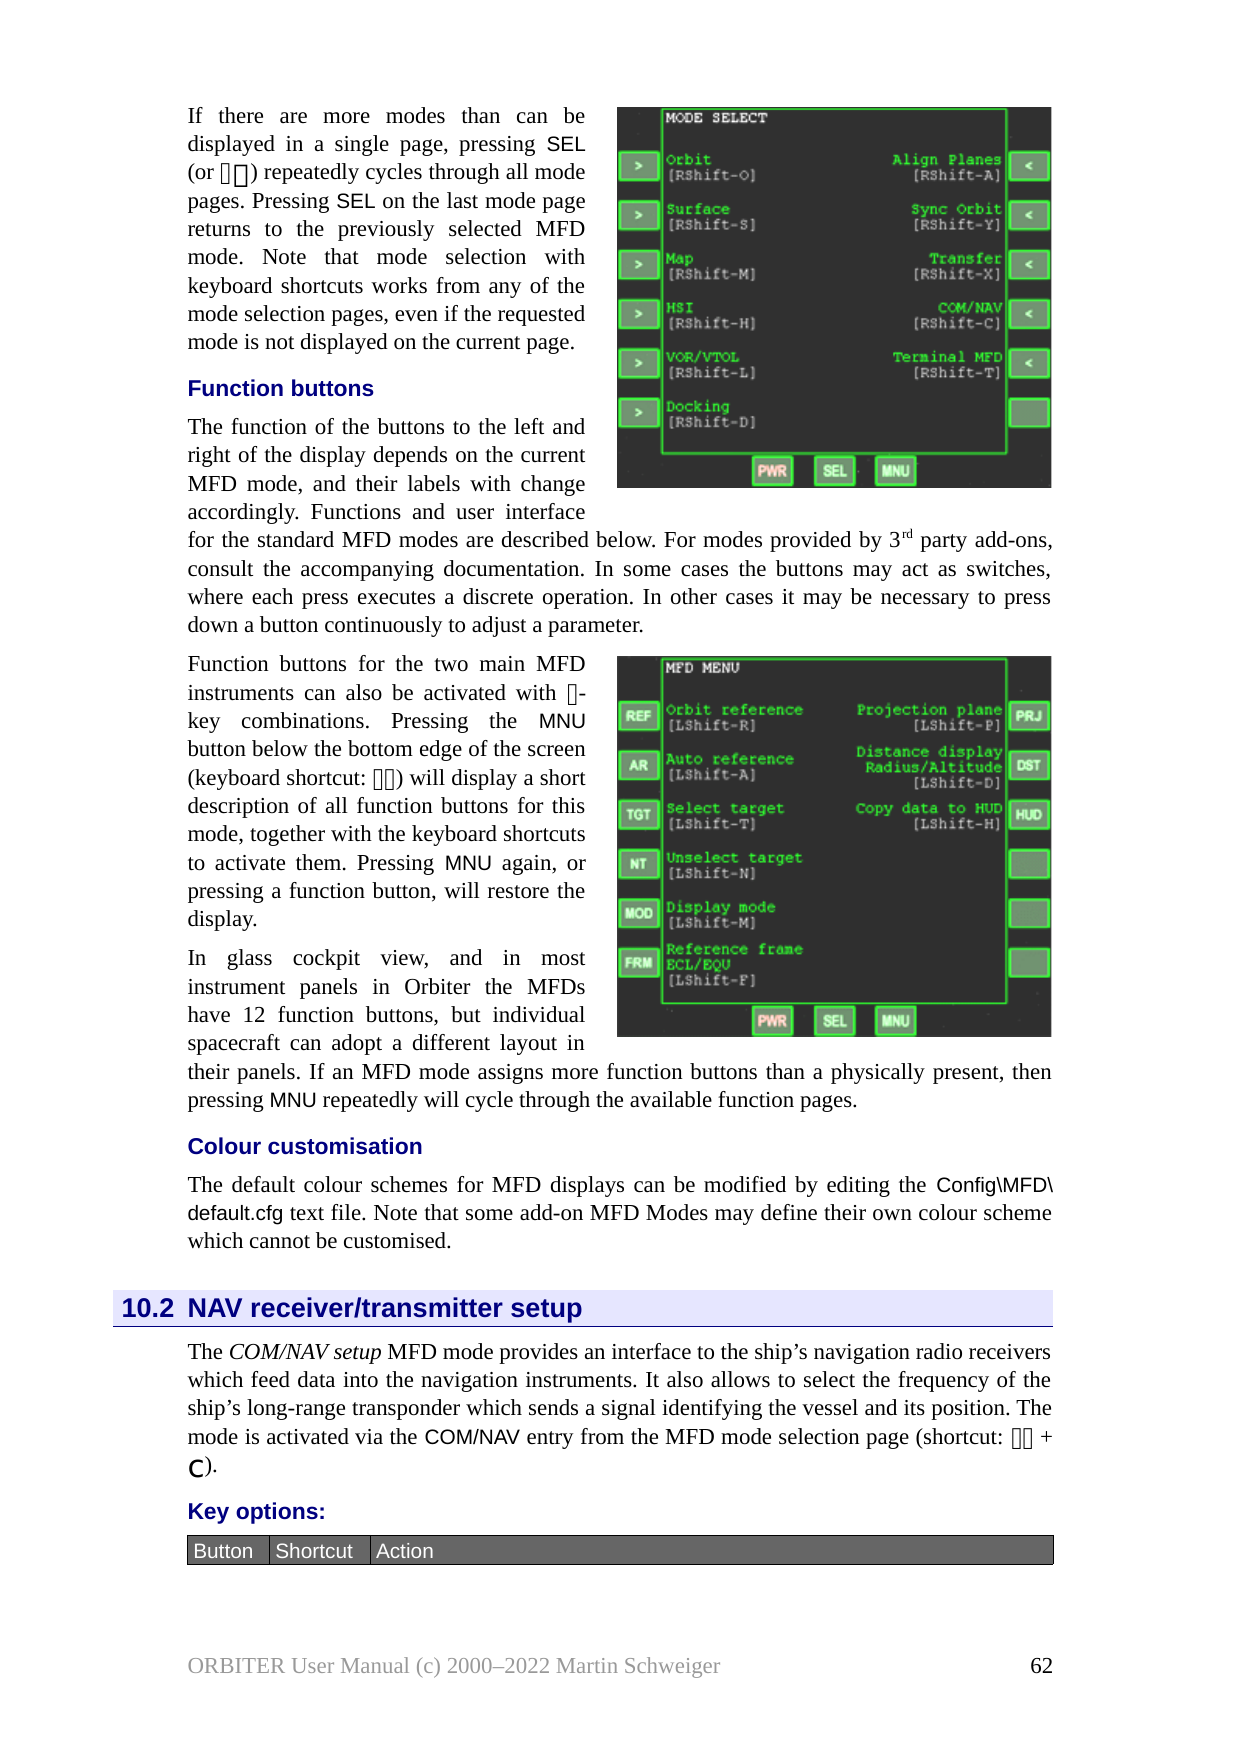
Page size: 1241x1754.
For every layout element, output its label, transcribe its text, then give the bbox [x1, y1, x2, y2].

table_header Button [188, 1536, 269, 1564]
subtitle Colour customisation [187, 1133, 1053, 1159]
text The default colour schemes for MFD displays can be modified by editing the Config\MFD\default.cfg text file. Note that some add-on MFD Modes may define their own colour scheme which cannot be customised. [187, 1169, 1053, 1254]
subtitle Function buttons [187, 375, 616, 401]
table_header Shortcut [270, 1536, 370, 1564]
subtitle NAV receiver/transmitter setup [113, 1290, 1053, 1326]
text In glass cockpit view, and in most instrument panels in Orbiter the MFDs have 12 function buttons, but individual spacecraft can adopt a different layout in their panels. If an MFD mode assigns more function buttons than a physically present, then pressing MNU repeatedly will cycle through the available function pages. [187, 943, 1053, 1113]
subtitle Key options: [187, 1498, 1053, 1524]
text If there are more modes than can be displayed in a single page, pressing SEL (or ) repeatedly cycles through all mode pages. Pressing SEL on the last mode page returns to the previously selected MFD mode. Note that mode selection with keyboard shortcuts works from any of the mode selection pages, even if the requested mode is not displayed on the current page. [187, 100, 1053, 489]
text The function of the buttons to the left and right of the display depends on the current MFD mode, and their labels with change accordingly. Functions and user interface for the standard MFD modes are described below. For modes provided by 3rd party add-ons, consult the accompanying documentation. In some cases the buttons may act as switches, where each press executes a discrete operation. In other cases it may be necessary to press down a button continuously to adjust a parameter. [187, 412, 1053, 638]
picture [617, 107, 1052, 488]
text Function buttons for the two main MFD instruments can also be activated with -key combinations. Pressing the MNU button below the bottom edge of the screen (keyboard shortcut: ) will display a short description of all function buttons for this mode, together with the keyboard shortcuts to activate them. Pressing MNU again, or pressing a function button, will restore the display. [187, 649, 1053, 1038]
table_header Action [371, 1536, 1053, 1564]
picture [617, 656, 1052, 1037]
text The COM/NAV setup MFD mode provides an interface to the ship’s navigation radio receivers which feed data into the navigation instruments. It also allows to select the frequency of the ship’s long-range transponder which sends a signal identifying the vessel and its position. The mode is activated via the COM/NAV entry from the MFD mode selection page (shortcut:  + c). [187, 1337, 1053, 1478]
